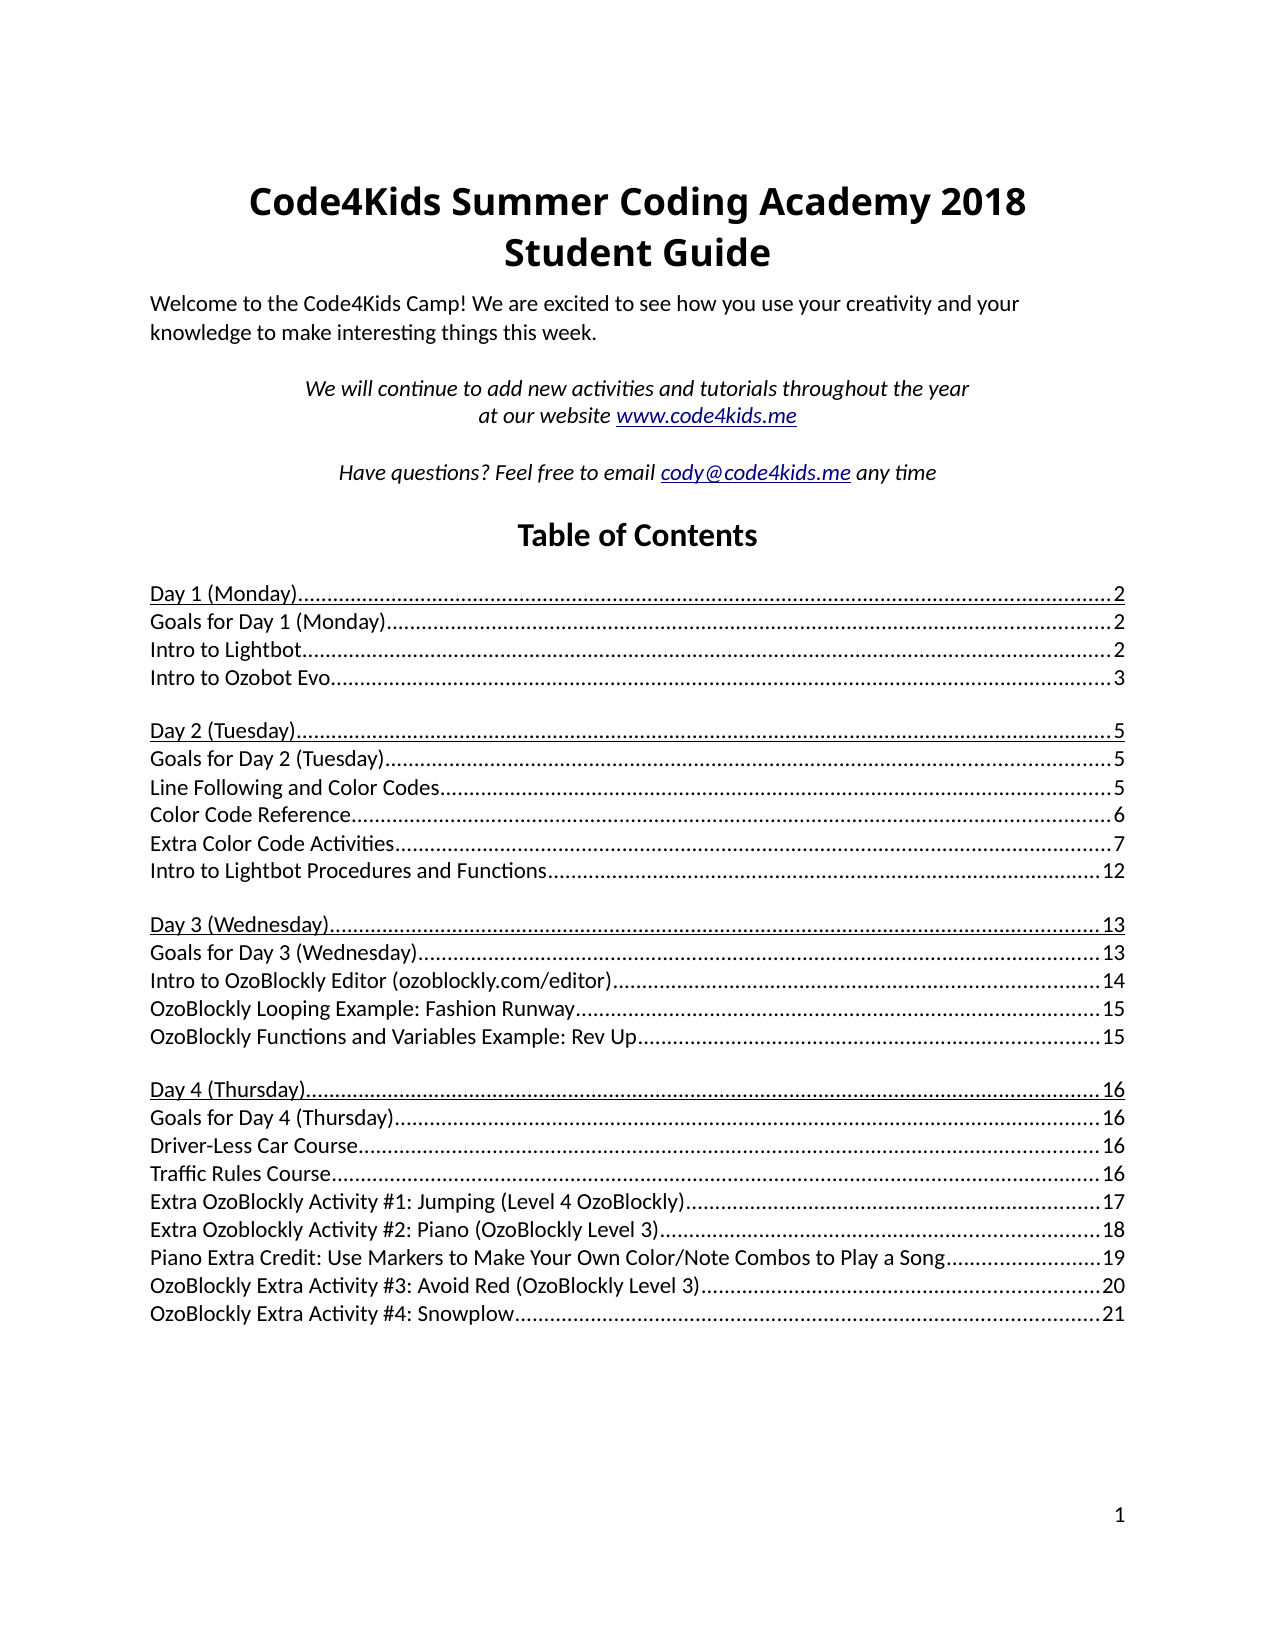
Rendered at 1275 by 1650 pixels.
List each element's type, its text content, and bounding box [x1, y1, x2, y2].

text Extra OzoBlockly Activity #1: Jumping (Level 4 OzoBlockly) 17 [150, 1187, 1125, 1215]
text Goals for Day 4 (Thursday) 16 [150, 1103, 1125, 1131]
text OzoBlockly Functions and Variables Example: Rev Up 15 [150, 1022, 1125, 1050]
text We will continue to add new activities and tutorials throughout the year at our website www.code4kids.me [187, 374, 1087, 430]
title Code4Kids Summer Coding Academy 2018 Student Guide [150, 175, 1125, 277]
text Color Code Reference 6 [150, 801, 1125, 829]
text Extra Ozoblockly Activity #2: Piano (OzoBlockly Level 3) 18 [150, 1215, 1125, 1243]
text Goals for Day 3 (Wednesday) 13 [150, 938, 1125, 966]
subtitle Day 4 (Thursday) 16 [150, 1075, 1125, 1099]
text Extra Color Code Activities 7 [150, 829, 1125, 857]
text Goals for Day 1 (Monday) 2 [150, 607, 1125, 636]
text Welcome to the Code4Kids Camp! We are excited to see how you use your creativity and your knowledge to make interesting things this week. [150, 289, 1125, 346]
text Have questions? Feel free to email cody@code4kids.me any time [187, 458, 1087, 486]
text Piano Extra Credit: Use Markers to Make Your Own Color/Note Combos to Play a Song 19 [150, 1243, 1125, 1271]
text OzoBlockly Extra Activity #3: Avoid Red (OzoBlockly Level 3) 20 [150, 1271, 1125, 1299]
text OzoBlockly Extra Activity #4: Snowplow 21 [150, 1299, 1125, 1327]
text Driver-Less Car Course 16 [150, 1131, 1125, 1159]
text Intro to Ozobot Evo 3 [150, 663, 1125, 692]
text Goals for Day 2 (Tuesday) 5 [150, 744, 1125, 773]
text Intro to Lightbot Procedures and Functions 12 [150, 857, 1125, 885]
subtitle Day 3 (Wednesday) 13 [150, 910, 1125, 934]
text OzoBlockly Looping Example: Fashion Runway 15 [150, 994, 1125, 1022]
text Intro to OzoBlockly Editor (ozoblockly.com/editor) 14 [150, 966, 1125, 994]
subtitle Day 1 (Monday) 2 [150, 579, 1125, 604]
text Traffic Rules Course 16 [150, 1159, 1125, 1187]
subtitle Day 2 (Tuesday) 5 [150, 717, 1125, 741]
text Line Following and Color Codes 5 [150, 773, 1125, 801]
subtitle Table of Contents [150, 514, 1125, 554]
text Intro to Lightbot 2 [150, 636, 1125, 663]
